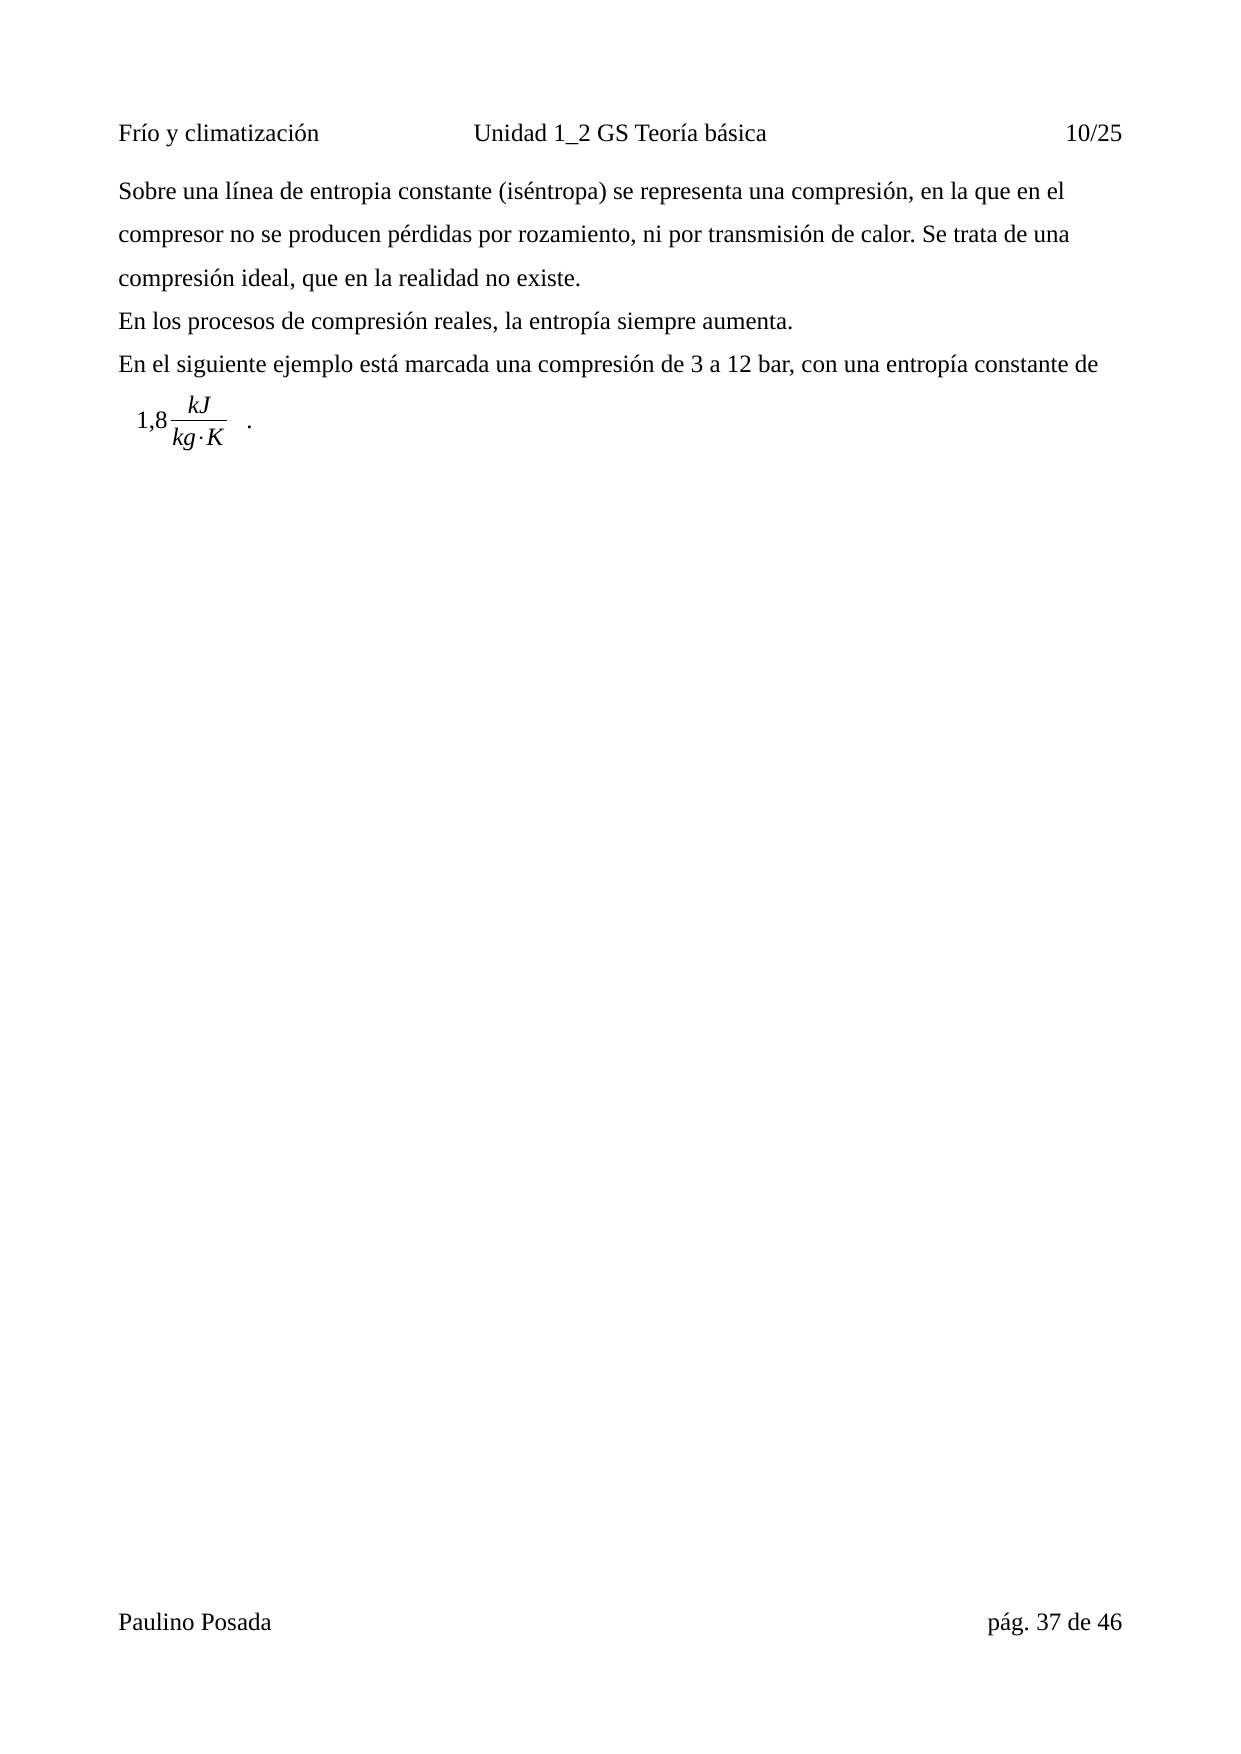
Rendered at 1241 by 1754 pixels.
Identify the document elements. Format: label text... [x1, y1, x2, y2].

text En el siguiente ejemplo está marcada una compresión de 3 a 12 bar, con una entropía constante de . [118, 349, 1122, 451]
text En los procesos de compresión reales, la entropía siempre aumenta. [118, 306, 1122, 334]
text Sobre una línea de entropia constante (iséntropa) se representa una compresión, en la que en el compresor no se producen pérdidas por rozamiento, ni por transmisión de calor. Se trata de una compresión ideal, que en la realidad no existe. [118, 176, 1122, 291]
